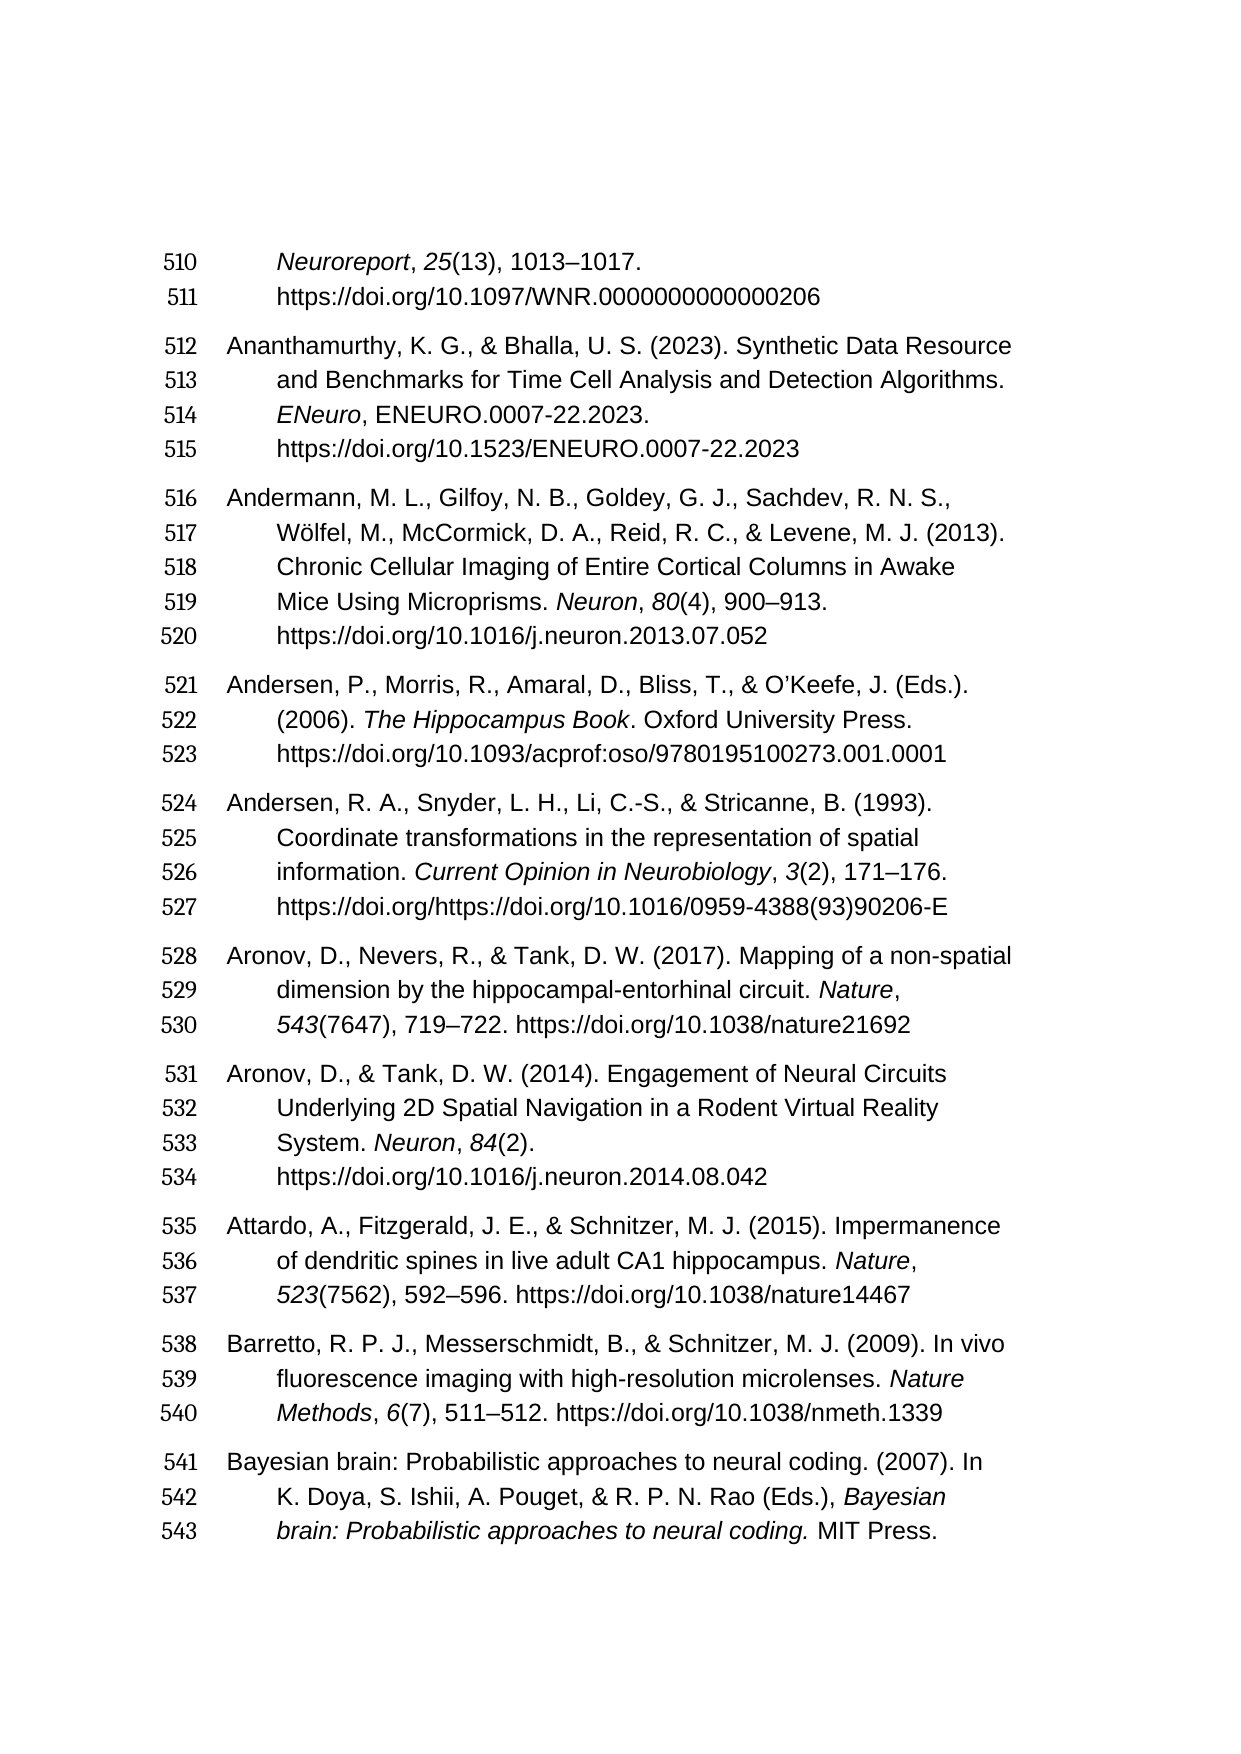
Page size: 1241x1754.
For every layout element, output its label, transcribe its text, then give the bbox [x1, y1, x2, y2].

text Aronov, D., & Tank, D. W. (2014). Engagement of Neural Circuits Underlying 2D Spatial Navigation in a Rodent Virtual Reality System. Neuron, 84(2). https://doi.org/10.1016/j.neuron.2014.08.042 [226, 1059, 1014, 1191]
text Aronov, D., Nevers, R., & Tank, D. W. (2017). Mapping of a non-spatial dimension by the hippocampal-entorhinal circuit. Nature, 543(7647), 719–722. https://doi.org/10.1038/nature21692 [226, 941, 1014, 1038]
text Andersen, P., Morris, R., Amaral, D., Bliss, T., & O’Keefe, J. (Eds.). (2006). The Hippocampus Book. Oxford University Press. https://doi.org/10.1093/acprof:oso/9780195100273.001.0001 [226, 670, 1014, 768]
text Attardo, A., Fitzgerald, J. E., & Schnitzer, M. J. (2015). Impermanence of dendritic spines in live adult CA1 hippocampus. Nature, 523(7562), 592–596. https://doi.org/10.1038/nature14467 [226, 1211, 1014, 1309]
text Ananthamurthy, K. G., & Bhalla, U. S. (2023). Synthetic Data Resource and Benchmarks for Time Cell Analysis and Detection Algorithms. ENeuro, ENEURO.0007-22.2023. https://doi.org/10.1523/ENEURO.0007-22.2023 [226, 331, 1014, 463]
text Neuroreport, 25(13), 1013–1017. https://doi.org/10.1097/WNR.0000000000000206 [226, 247, 1014, 310]
text Barretto, R. P. J., Messerschmidt, B., & Schnitzer, M. J. (2009). In vivo fluorescence imaging with high-resolution microlenses. Nature Methods, 6(7), 511–512. https://doi.org/10.1038/nmeth.1339 [226, 1329, 1014, 1427]
text Andermann, M. L., Gilfoy, N. B., Goldey, G. J., Sachdev, R. N. S., Wölfel, M., McCormick, D. A., Reid, R. C., & Levene, M. J. (2013). Chronic Cellular Imaging of Entire Cortical Columns in Awake Mice Using Microprisms. Neuron, 80(4), 900–913. https://doi.org/10.1016/j.neuron.2013.07.052 [226, 483, 1014, 650]
text Andersen, R. A., Snyder, L. H., Li, C.-S., & Stricanne, B. (1993). Coordinate transformations in the representation of spatial information. Current Opinion in Neurobiology, 3(2), 171–176. https://doi.org/https://doi.org/10.1016/0959-4388(93)90206-E [226, 788, 1014, 920]
text Bayesian brain: Probabilistic approaches to neural coding. (2007). In K. Doya, S. Ishii, A. Pouget, & R. P. N. Rao (Eds.), Bayesian brain: Probabilistic approaches to neural coding. MIT Press. [226, 1447, 1014, 1545]
